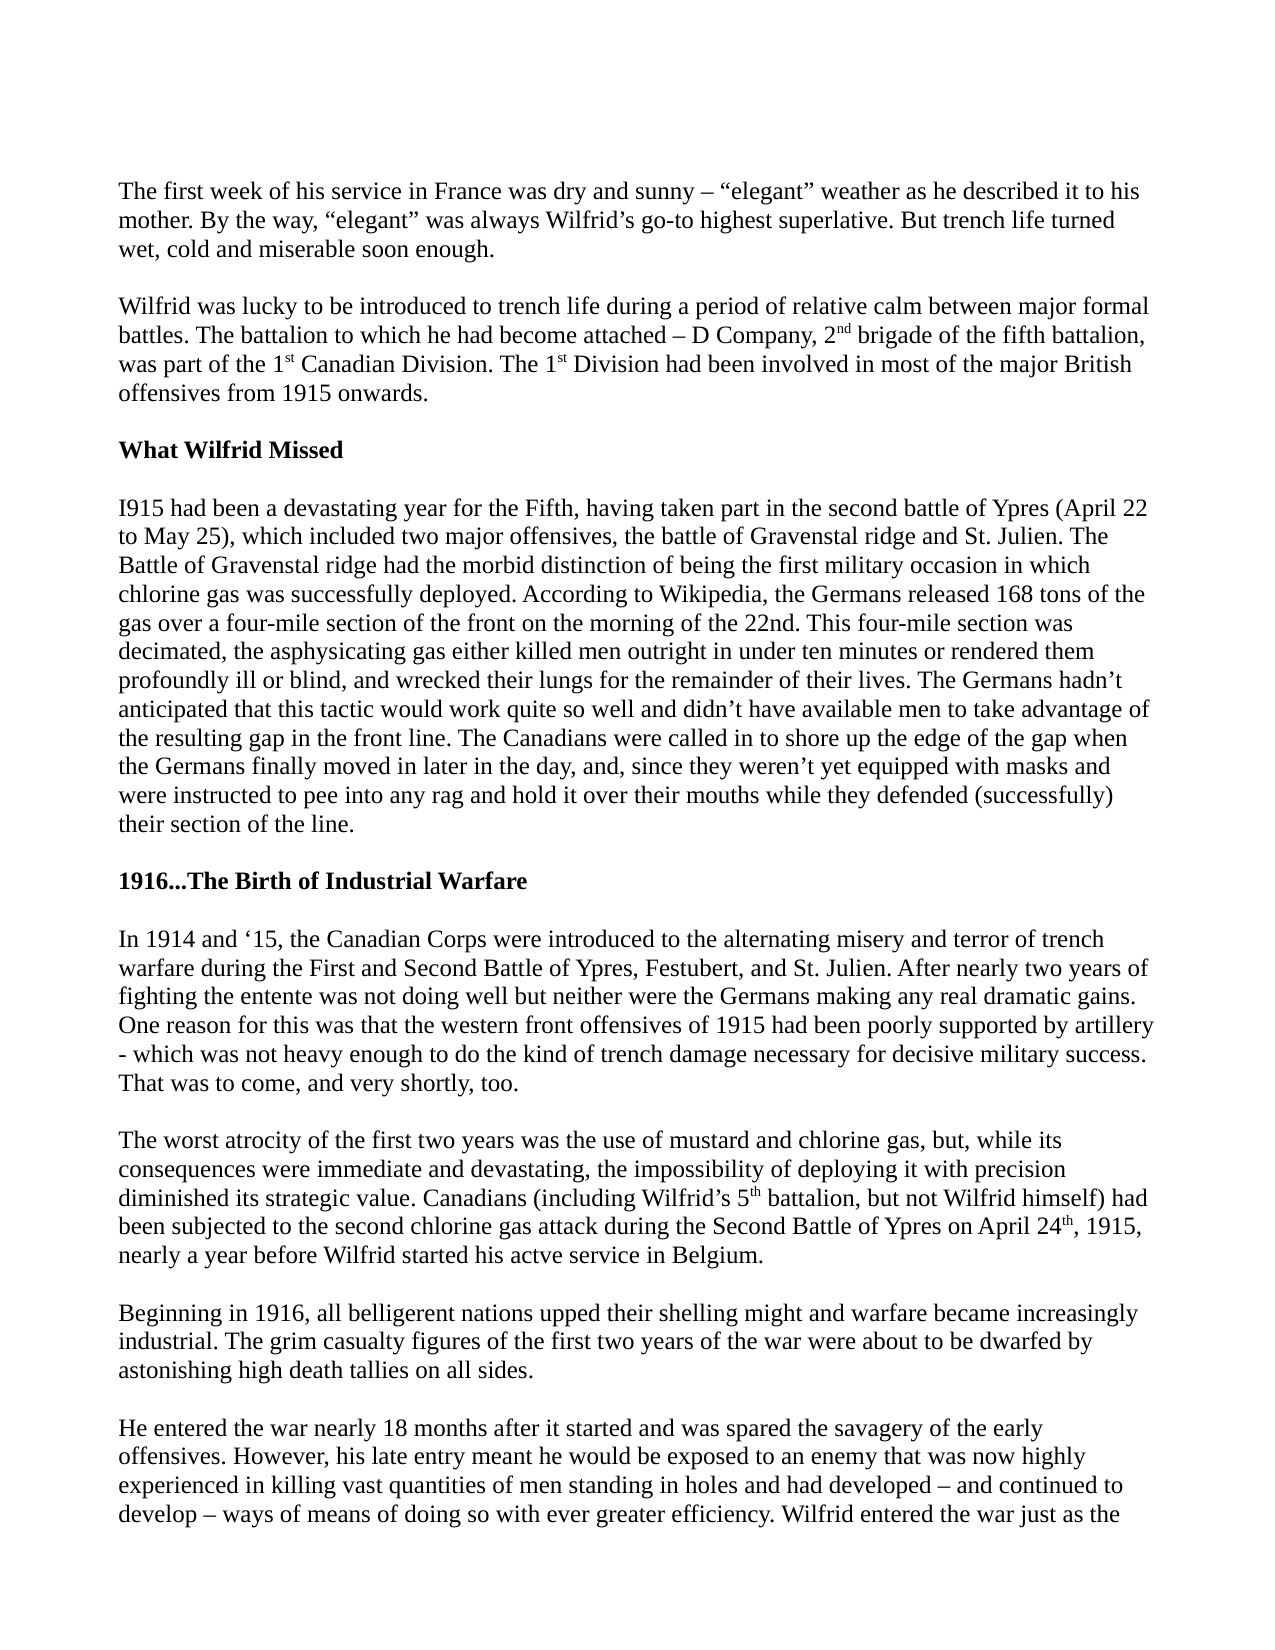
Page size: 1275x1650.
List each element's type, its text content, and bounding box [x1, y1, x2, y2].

text 1916...The Birth of Industrial Warfare [118, 866, 1157, 895]
text He entered the war nearly 18 months after it started and was spared the savagery of the early offensives. However, his late entry meant he would be exposed to an enemy that was now highly experienced in killing vast quantities of men standing in holes and had developed – and continued to develop – ways of means of doing so with ever greater efficiency. Wilfrid entered the war just as the [118, 1413, 1157, 1528]
text The worst atrocity of the first two years was the use of mustard and chlorine gas, but, while its consequences were immediate and devastating, the impossibility of deploying it with precision diminished its strategic value. Canadians (including Wilfrid’s 5th battalion, but not Wilfrid himself) had been subjected to the second chlorine gas attack during the Second Battle of Ypres on April 24th, 1915, nearly a year before Wilfrid started his actve service in Belgium. [118, 1125, 1157, 1269]
text In 1914 and ‘15, the Canadian Corps were introduced to the alternating misery and terror of trench warfare during the First and Second Battle of Ypres, Festubert, and St. Julien. After nearly two years of fighting the entente was not doing well but neither were the Germans making any real dramatic gains. One reason for this was that the western front offensives of 1915 had been poorly supported by artillery - which was not heavy enough to do the kind of trench damage necessary for decisive military success. That was to come, and very shortly, too. [118, 924, 1157, 1096]
text The first week of his service in France was dry and sunny – “elegant” weather as he described it to his mother. By the way, “elegant” was always Wilfrid’s go-to highest superlative. But trench life turned wet, cold and miserable soon enough. [118, 176, 1157, 263]
text What Wilfrid Missed [118, 435, 1157, 464]
text Beginning in 1916, all belligerent nations upped their shelling might and warfare became increasingly industrial. The grim casualty figures of the first two years of the war were about to be dwarfed by astonishing high death tallies on all sides. [118, 1298, 1157, 1384]
text I915 had been a devastating year for the Fifth, having taken part in the second battle of Ypres (April 22 to May 25), which included two major offensives, the battle of Gravenstal ridge and St. Julien. The Battle of Gravenstal ridge had the morbid distinction of being the first military occasion in which chlorine gas was successfully deployed. According to Wikipedia, the Germans released 168 tons of the gas over a four-mile section of the front on the morning of the 22nd. This four-mile section was decimated, the asphysicating gas either killed men outright in under ten minutes or rendered them profoundly ill or blind, and wrecked their lungs for the remainder of their lives. The Germans hadn’t anticipated that this tactic would work quite so well and didn’t have available men to take advantage of the resulting gap in the front line. The Canadians were called in to shore up the edge of the gap when the Germans finally moved in later in the day, and, since they weren’t yet equipped with masks and were instructed to pee into any rag and hold it over their mouths while they defended (successfully) their section of the line. [118, 493, 1157, 838]
text Wilfrid was lucky to be introduced to trench life during a period of relative calm between major formal battles. The battalion to which he had become attached – D Company, 2nd brigade of the fifth battalion, was part of the 1st Canadian Division. The 1st Division had been involved in most of the major British offensives from 1915 onwards. [118, 291, 1157, 406]
